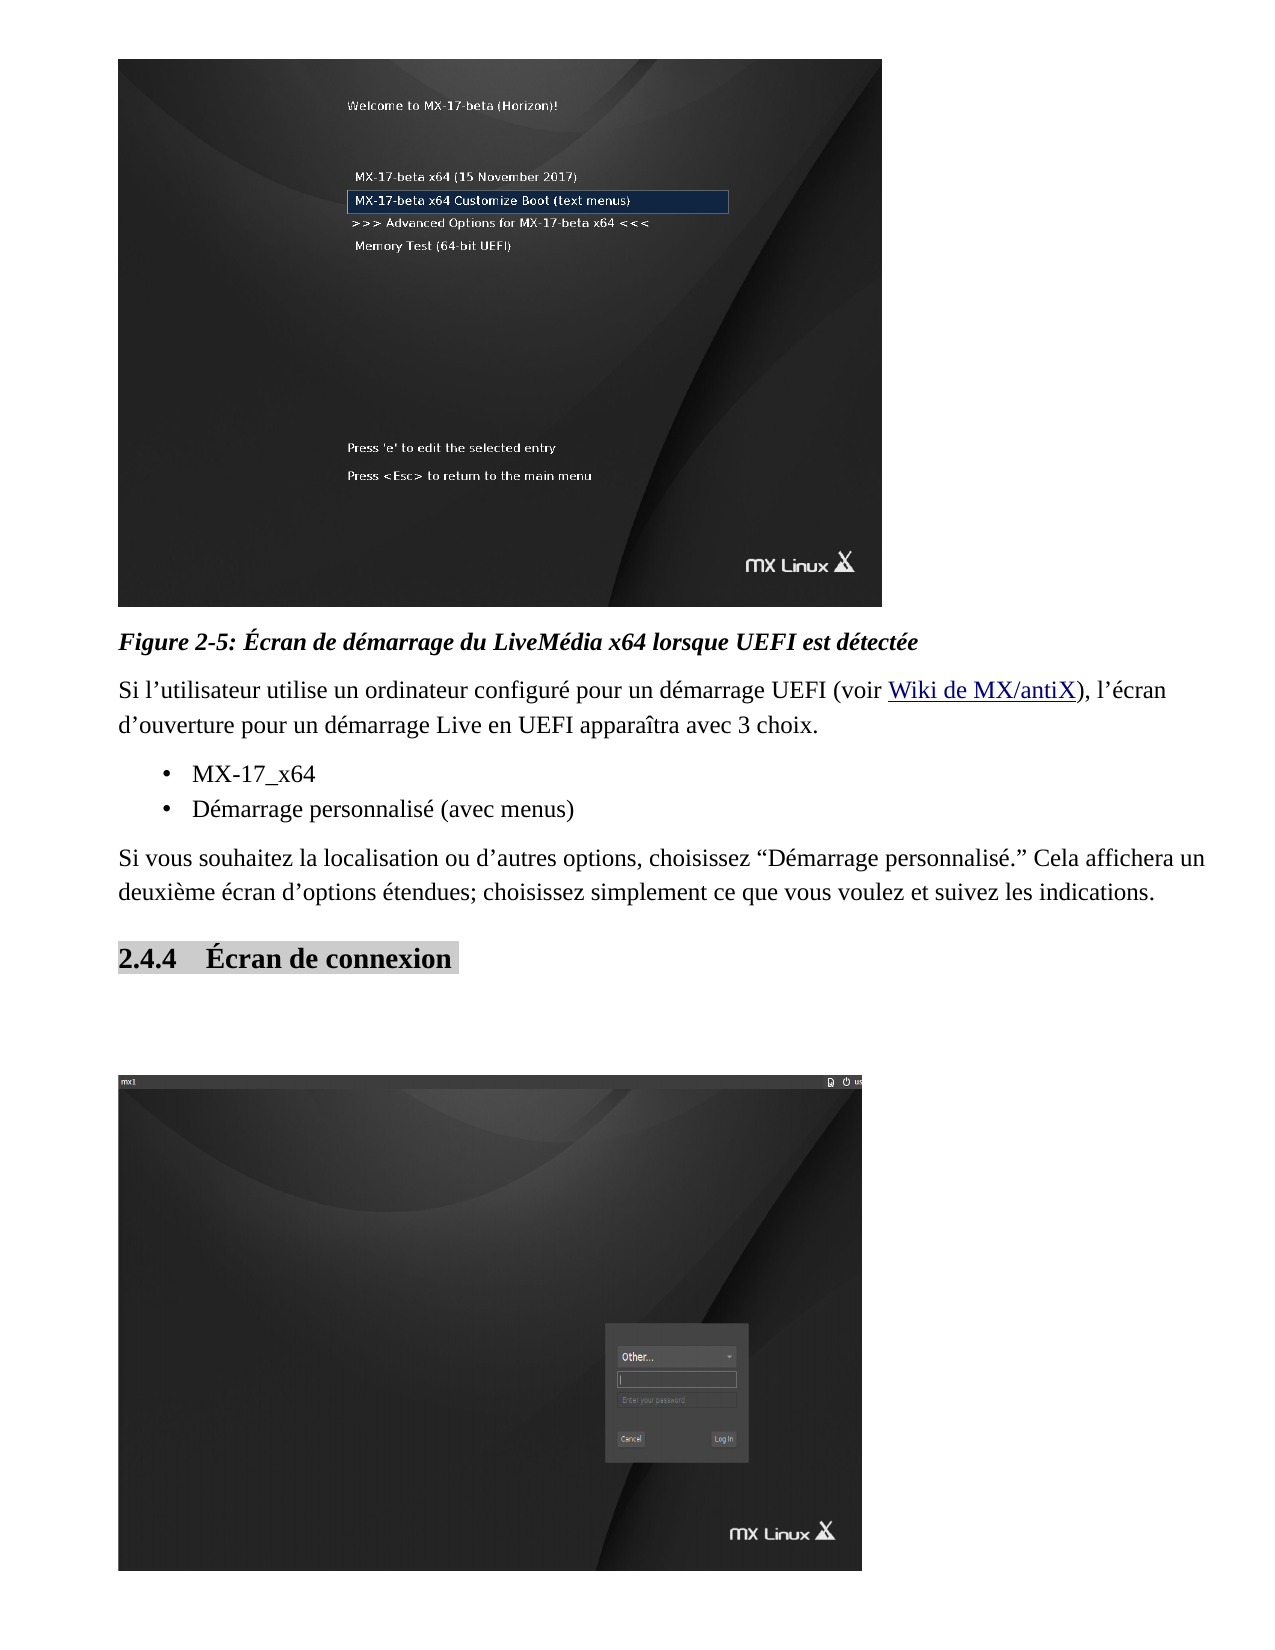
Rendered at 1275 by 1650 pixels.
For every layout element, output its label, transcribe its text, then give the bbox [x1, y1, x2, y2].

text Si vous souhaitez la localisation ou d’autres options, choisissez “Démarrage personnalisé.” Cela affichera un deuxième écran d’options étendues; choisissez simplement ce que vous voulez et suivez les indications. [118, 843, 1216, 906]
list Démarrage personnalisé (avec menus) [162, 794, 1216, 822]
text Figure 2-5: Écran de démarrage du LiveMédia x64 lorsque UEFI est détectée [118, 627, 1216, 655]
list MX-17_x64 [162, 759, 1216, 788]
subtitle 2.4.4 Écran de connexion [459, 941, 1216, 974]
picture [118, 1075, 862, 1571]
picture [118, 59, 882, 607]
text Si l’utilisateur utilise un ordinateur configuré pour un démarrage UEFI (voir Wiki de MX/antiX), l’écran d’ouverture pour un démarrage Live en UEFI apparaîtra avec 3 choix. [118, 676, 1216, 739]
